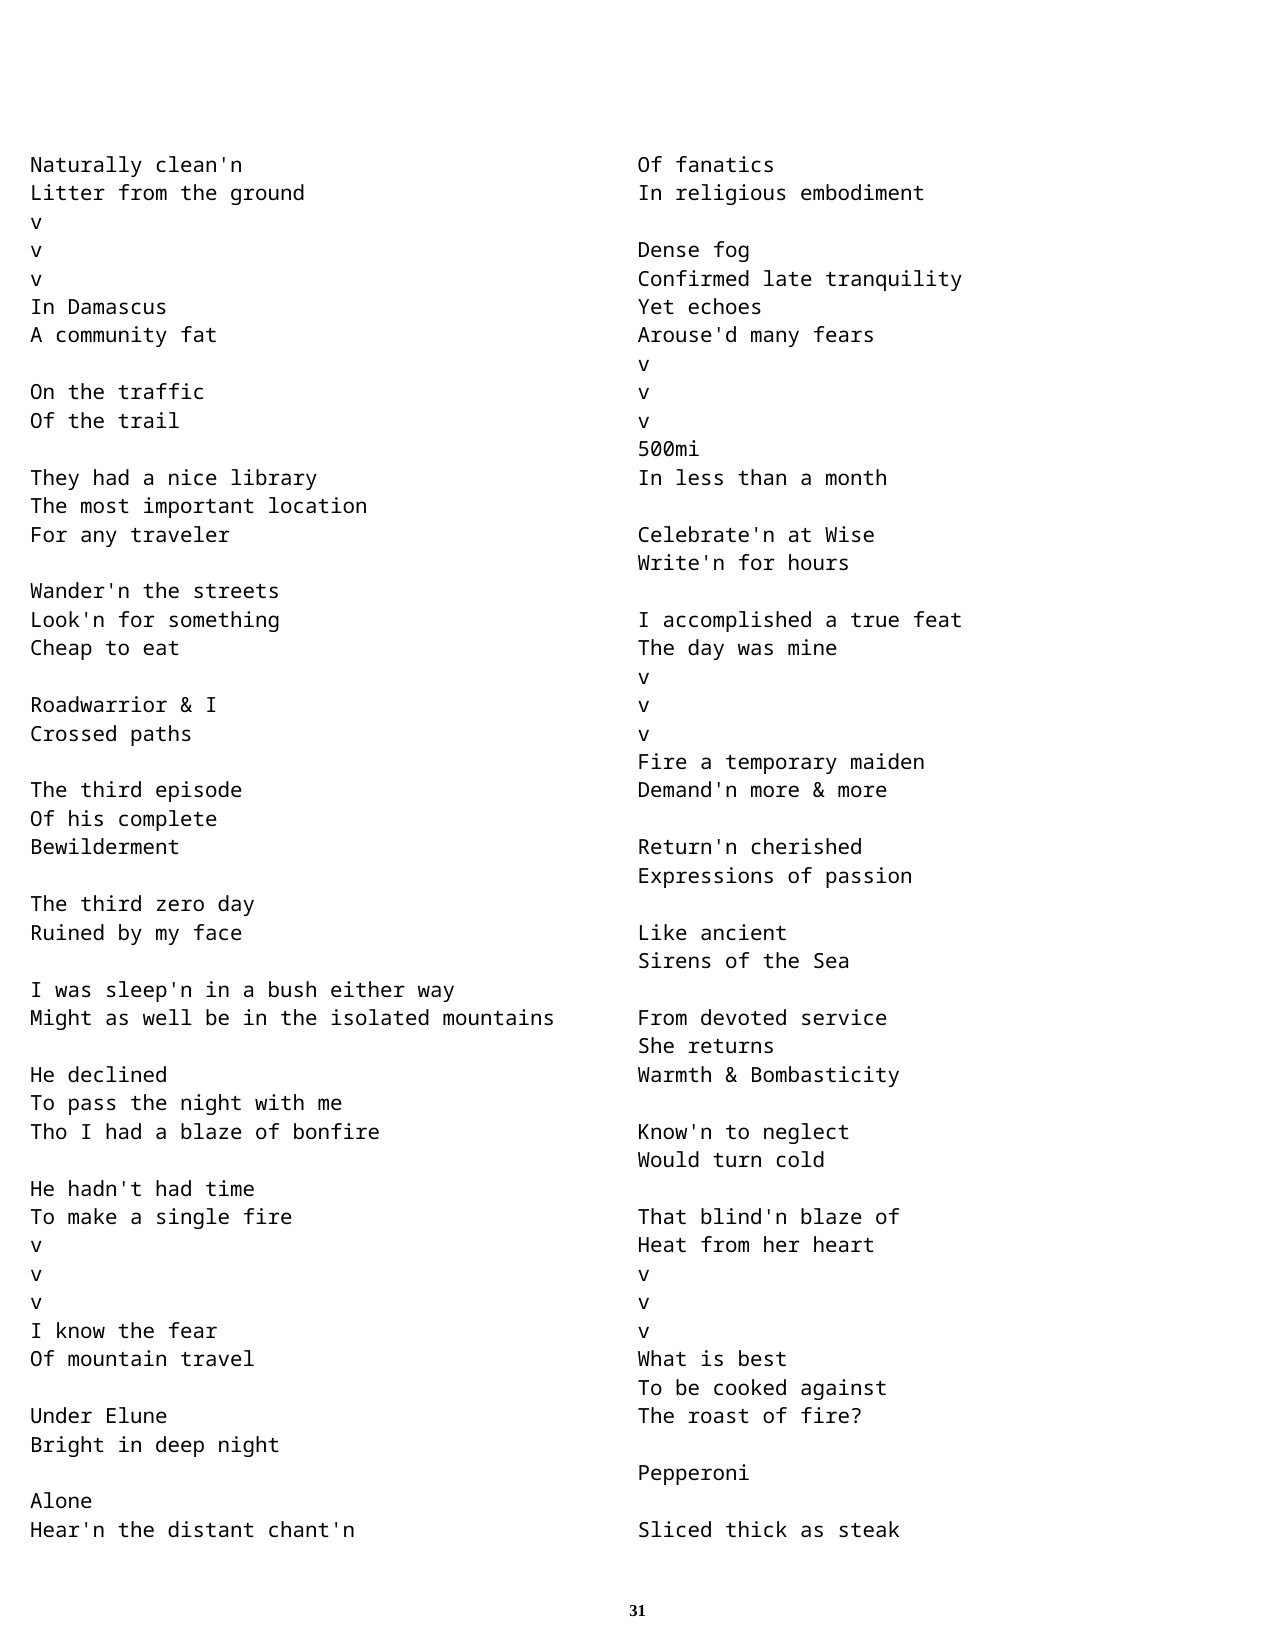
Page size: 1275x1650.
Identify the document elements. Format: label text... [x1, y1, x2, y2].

text v [637, 662, 1245, 690]
text Fire a temporary maiden [637, 747, 1245, 776]
text What is best [637, 1344, 1245, 1373]
text Dense fog [637, 235, 1245, 264]
text To be cooked against [637, 1373, 1245, 1401]
text The most important location [30, 491, 637, 520]
text v [30, 1231, 637, 1259]
text v [30, 264, 637, 292]
text Warmth & Bombasticity [637, 1060, 1245, 1088]
text v [30, 1287, 637, 1316]
text Tho I had a blaze of bonfire [30, 1117, 637, 1145]
text A community fat [30, 321, 637, 349]
text On the traffic [30, 377, 637, 406]
text Yet echoes [637, 292, 1245, 321]
text To pass the night with me [30, 1088, 637, 1117]
text I accomplished a true feat [637, 605, 1245, 633]
text I know the fear [30, 1316, 637, 1344]
text v [637, 377, 1245, 406]
text v [30, 235, 637, 264]
text Naturally clean'n [30, 150, 637, 178]
text The third episode [30, 776, 637, 804]
text Might as well be in the isolated mountains [30, 1003, 637, 1032]
text The third zero day [30, 889, 637, 918]
text v [637, 1287, 1245, 1316]
text v [30, 207, 637, 235]
text v [637, 719, 1245, 747]
text Under Elune [30, 1401, 637, 1430]
text Of the trail [30, 406, 637, 434]
text Arouse'd many fears [637, 321, 1245, 349]
text They had a nice library [30, 463, 637, 491]
text Sirens of the Sea [637, 946, 1245, 975]
text Wander'n the streets [30, 577, 637, 605]
text Litter from the ground [30, 178, 637, 207]
text Cheap to eat [30, 633, 637, 662]
text Roadwarrior & I [30, 690, 637, 719]
text He declined [30, 1060, 637, 1088]
text v [637, 406, 1245, 434]
text To make a single fire [30, 1202, 637, 1231]
text I was sleep'n in a bush either way [30, 975, 637, 1003]
text Celebrate'n at Wise [637, 520, 1245, 548]
text v [637, 349, 1245, 377]
text Bright in deep night [30, 1430, 637, 1458]
text For any traveler [30, 520, 637, 548]
text Expressions of passion [637, 861, 1245, 889]
text Would turn cold [637, 1145, 1245, 1174]
text Ruined by my face [30, 918, 637, 946]
text Crossed paths [30, 719, 637, 747]
text Confirmed late tranquility [637, 264, 1245, 292]
text Bewilderment [30, 832, 637, 861]
text Of his complete [30, 804, 637, 832]
text v [637, 1316, 1245, 1344]
text v [637, 1259, 1245, 1287]
text Look'n for something [30, 605, 637, 633]
text She returns [637, 1032, 1245, 1060]
text Know'n to neglect [637, 1117, 1245, 1145]
text Pepperoni [637, 1458, 1245, 1487]
text The day was mine [637, 633, 1245, 662]
text v [637, 690, 1245, 719]
text In religious embodiment [637, 178, 1245, 207]
text That blind'n blaze of [637, 1202, 1245, 1231]
text From devoted service [637, 1003, 1245, 1032]
text v [30, 1259, 637, 1287]
text Sliced thick as steak [637, 1515, 1245, 1543]
text In Damascus [30, 292, 637, 321]
text He hadn't had time [30, 1174, 637, 1202]
text Write'n for hours [637, 548, 1245, 577]
text In less than a month [637, 463, 1245, 491]
text 500mi [637, 434, 1245, 463]
text Of fanatics [637, 150, 1245, 178]
text Alone [30, 1487, 637, 1515]
text Of mountain travel [30, 1344, 637, 1373]
text Hear'n the distant chant'n [30, 1515, 637, 1543]
text Demand'n more & more [637, 776, 1245, 804]
text The roast of fire? [637, 1401, 1245, 1430]
text Heat from her heart [637, 1231, 1245, 1259]
text Return'n cherished [637, 832, 1245, 861]
text Like ancient [637, 918, 1245, 946]
